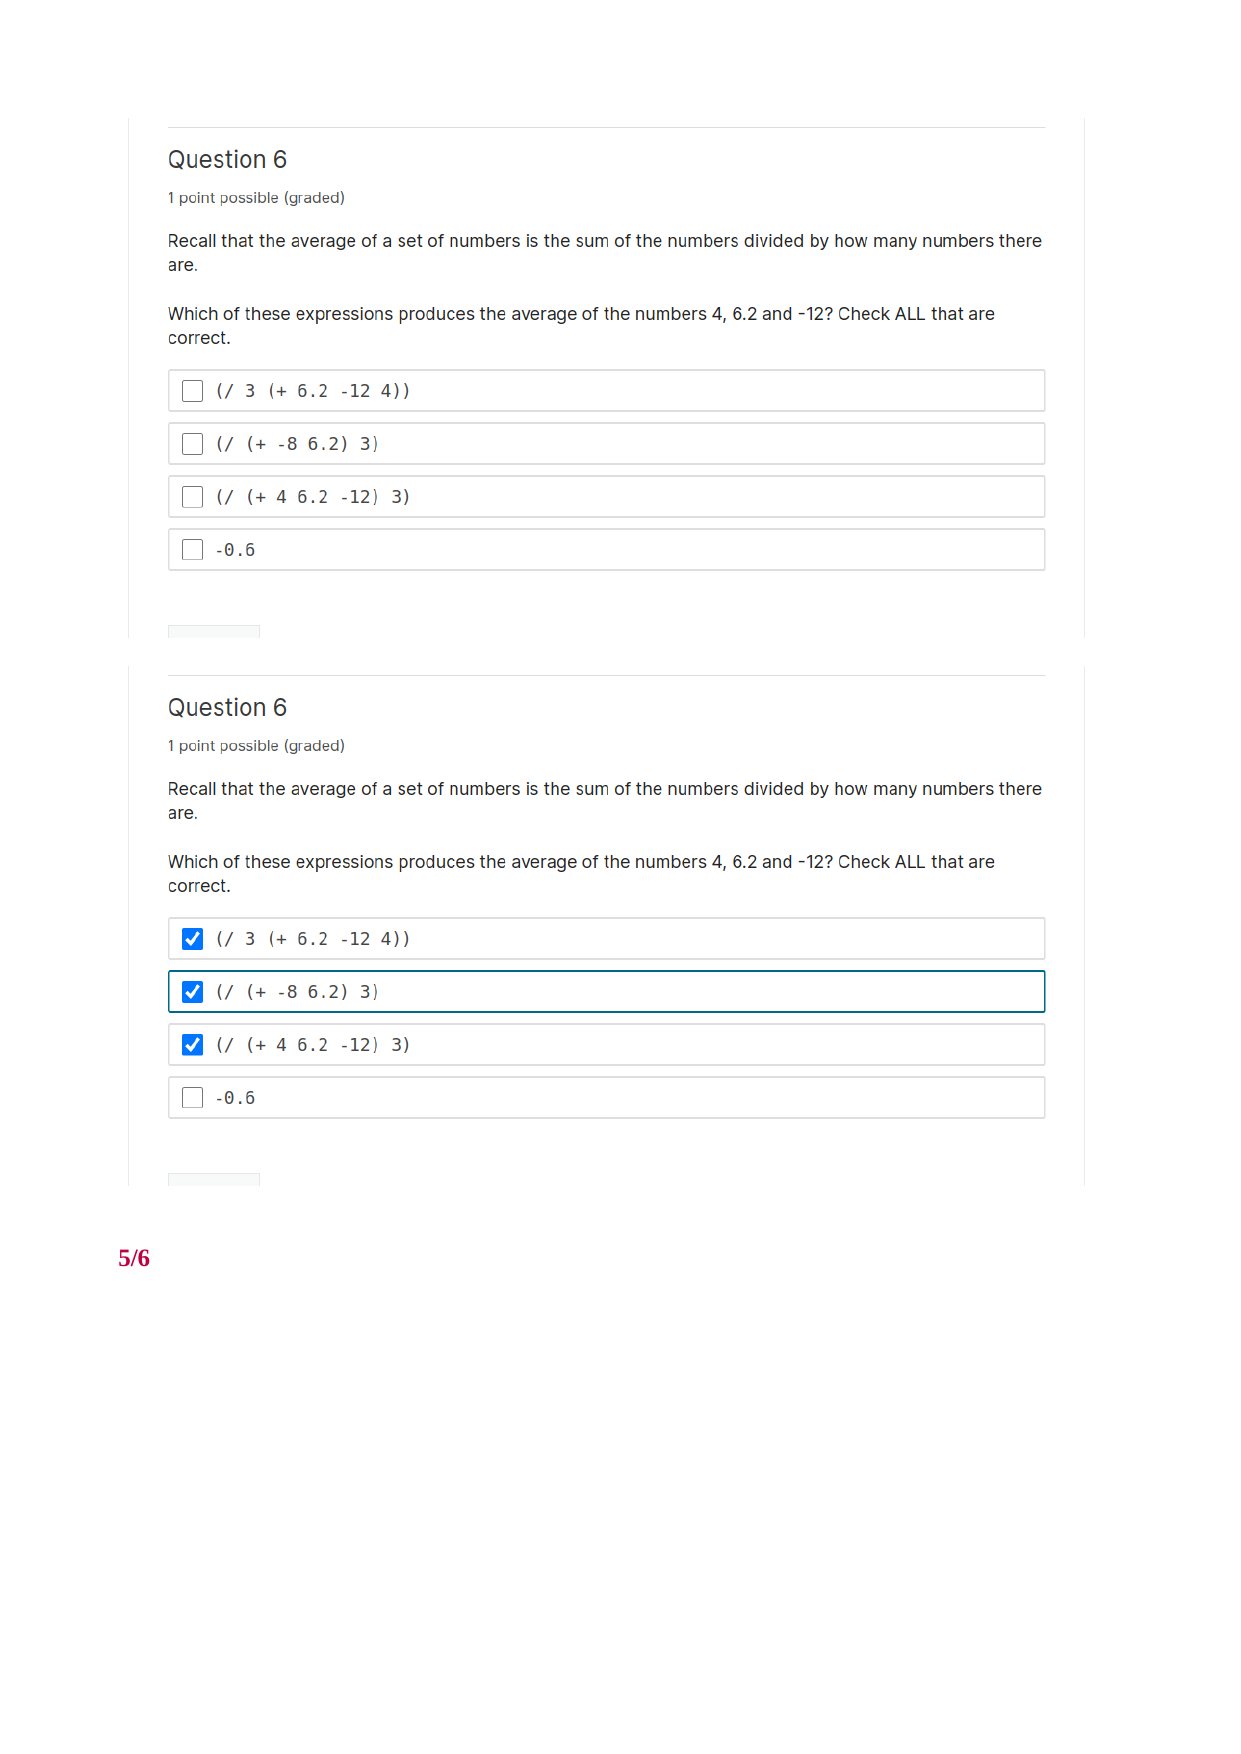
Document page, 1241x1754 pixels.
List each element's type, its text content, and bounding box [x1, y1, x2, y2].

text 5/6 [118, 1243, 1122, 1272]
picture [118, 118, 1123, 638]
picture [118, 666, 1123, 1186]
